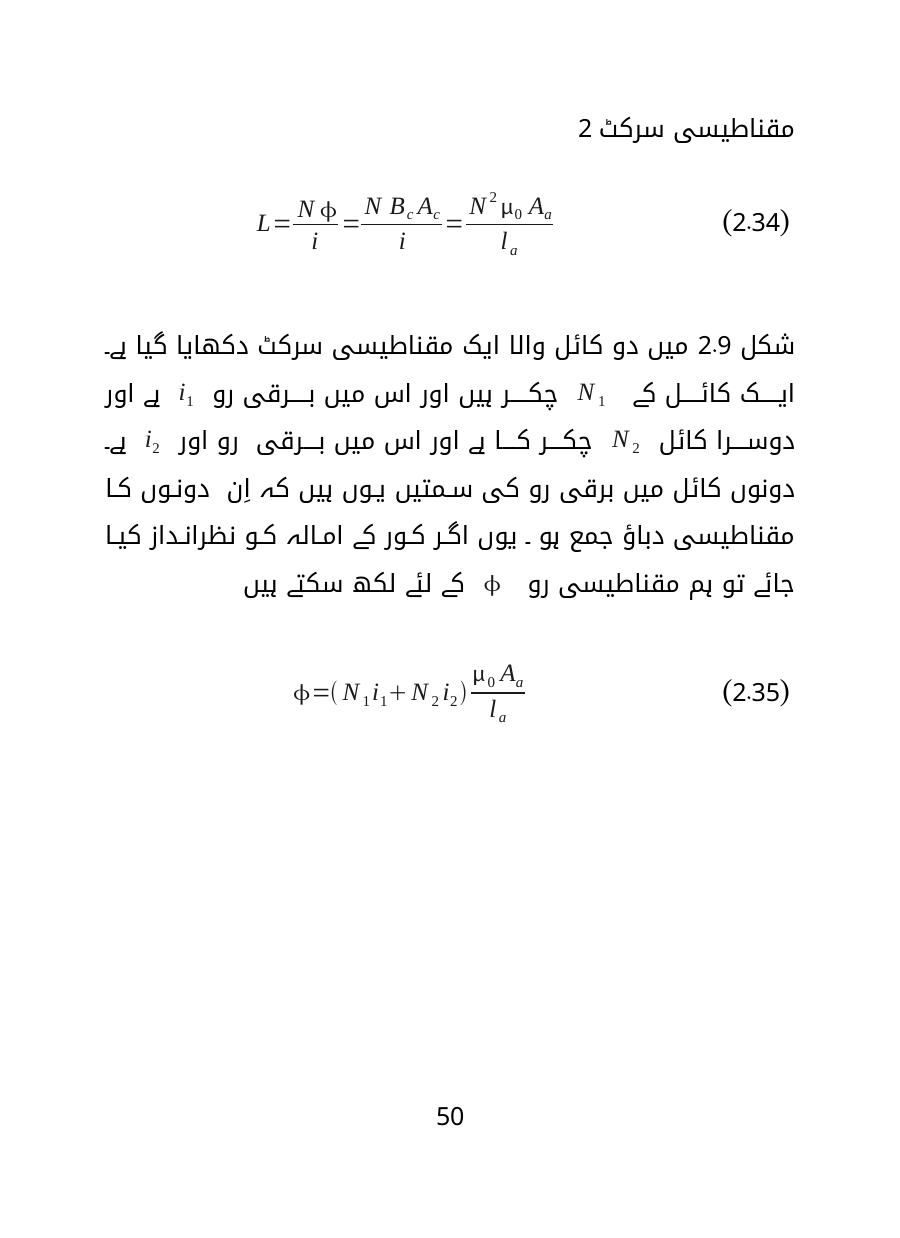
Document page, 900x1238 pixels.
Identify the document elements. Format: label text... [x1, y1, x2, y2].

table_header (2.35) [705, 654, 795, 744]
text شکل 2.9 میں دو کائل والا ایک مقناطیسی سرکٹ دکھایا گیا ہے۔ ایک کائل کے چکر ہیں اور اس میں برقی روہے اور دوسرا کائلچکر کا ہے اور اس میں برقی رو اورہے۔ دونوں کائل میں برقی رو کی سمتیں یوں ہیں کہ اِن دونوں کا مقناطیسی دباؤ جمع ہو ۔ یوں اگر کور کے امالہ کو نظرانداز کیا جائے تو ہم مقناطیسی رو کے لئے لکھ سکتے ہیں [105, 323, 795, 607]
table_header (2.34) [695, 182, 795, 276]
table_header [105, 182, 695, 276]
table_header [105, 654, 704, 744]
